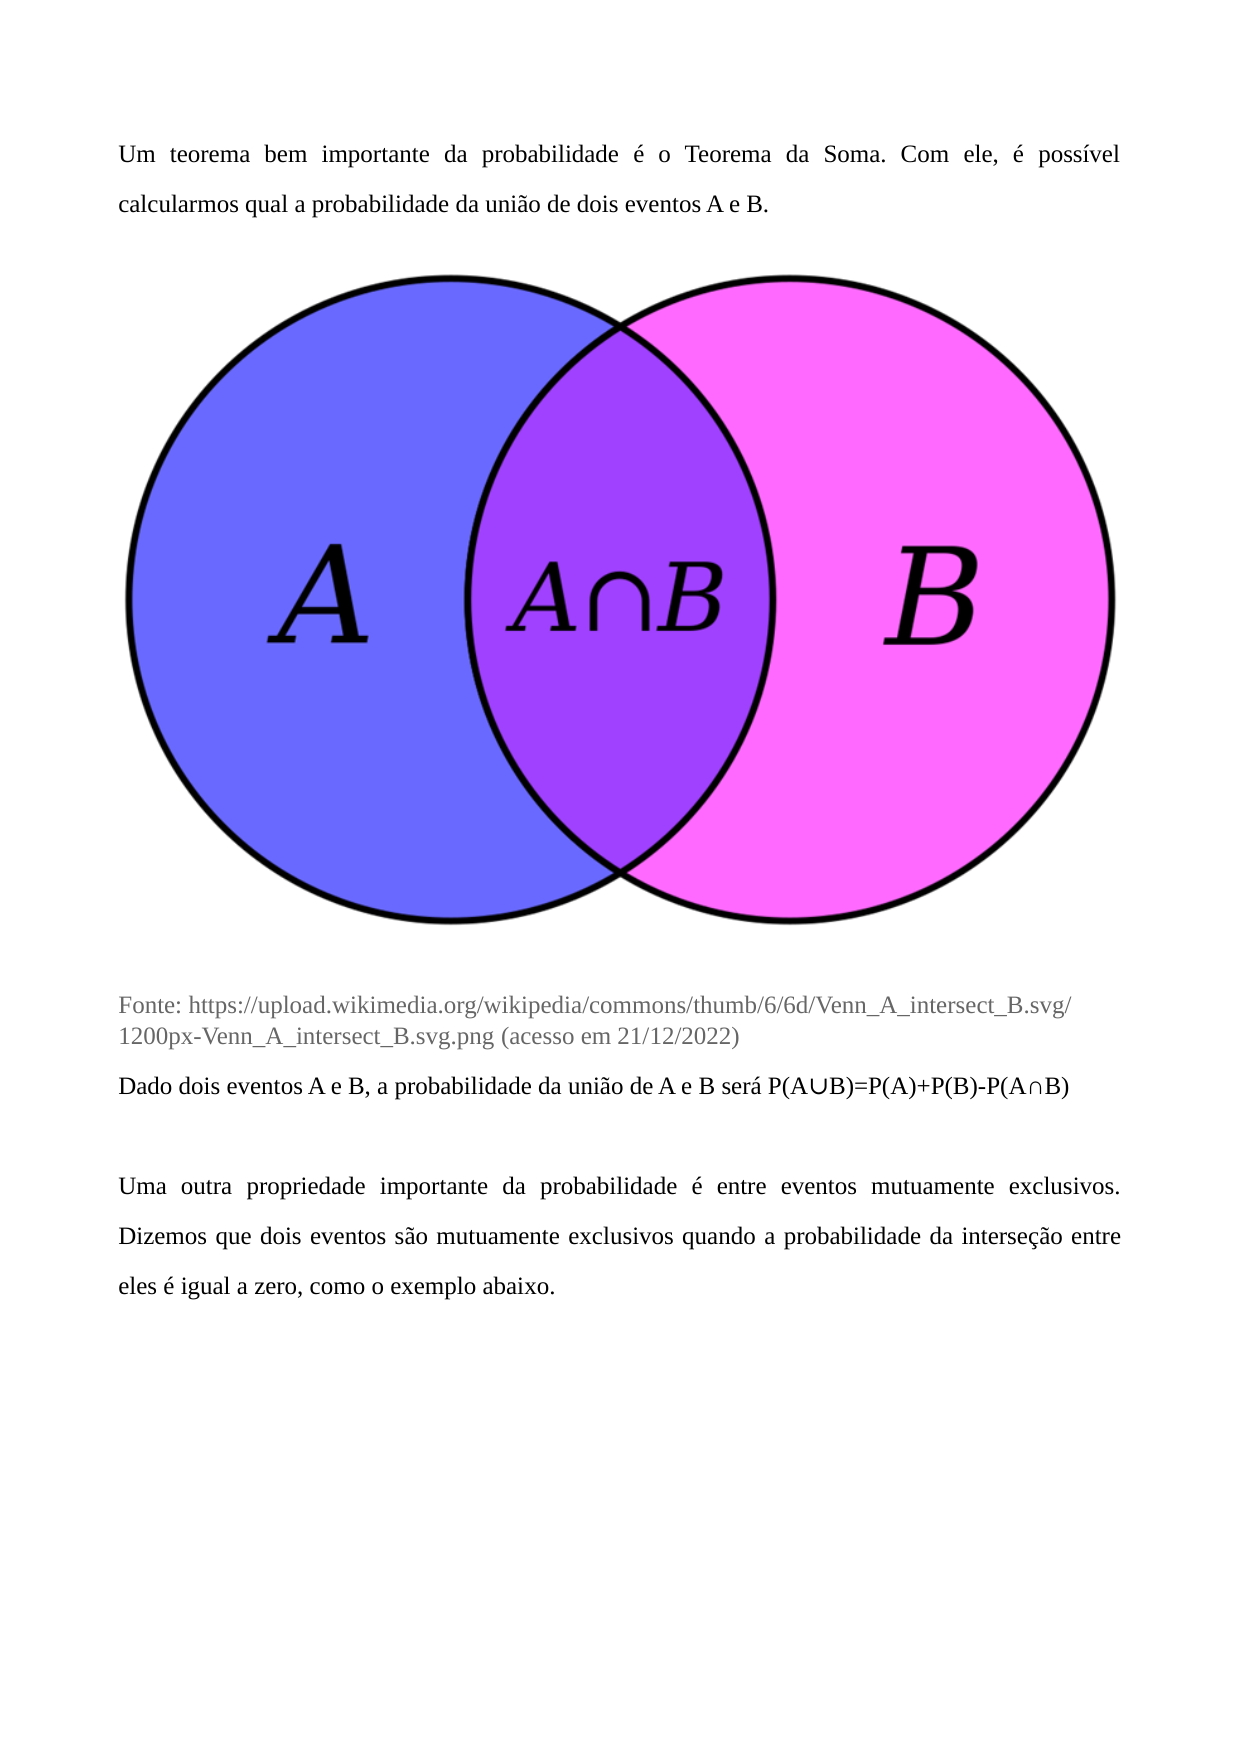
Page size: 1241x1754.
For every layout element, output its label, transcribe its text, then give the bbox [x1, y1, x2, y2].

text Um teorema bem importante da probabilidade é o Teorema da Soma. Com ele, é possível calcularmos qual a probabilidade da união de dois eventos A e B. [118, 118, 1122, 218]
text Dado dois eventos A e B, a probabilidade da união de A e B será P(A∪B)=P(A)+P(B)-P(A∩B) [118, 1050, 1122, 1100]
text Fonte: https://upload.wikimedia.org/wikipedia/commons/thumb/6/6d/Venn_A_intersect_B.svg/1200px-Venn_A_intersect_B.svg.png (acesso em 21/12/2022) [118, 988, 1122, 1050]
text Uma outra propriedade importante da probabilidade é entre eventos mutuamente exclusivos. Dizemos que dois eventos são mutuamente exclusivos quando a probabilidade da interseção entre eles é igual a zero, como o exemplo abaixo. [118, 1150, 1122, 1300]
picture [118, 268, 1123, 936]
